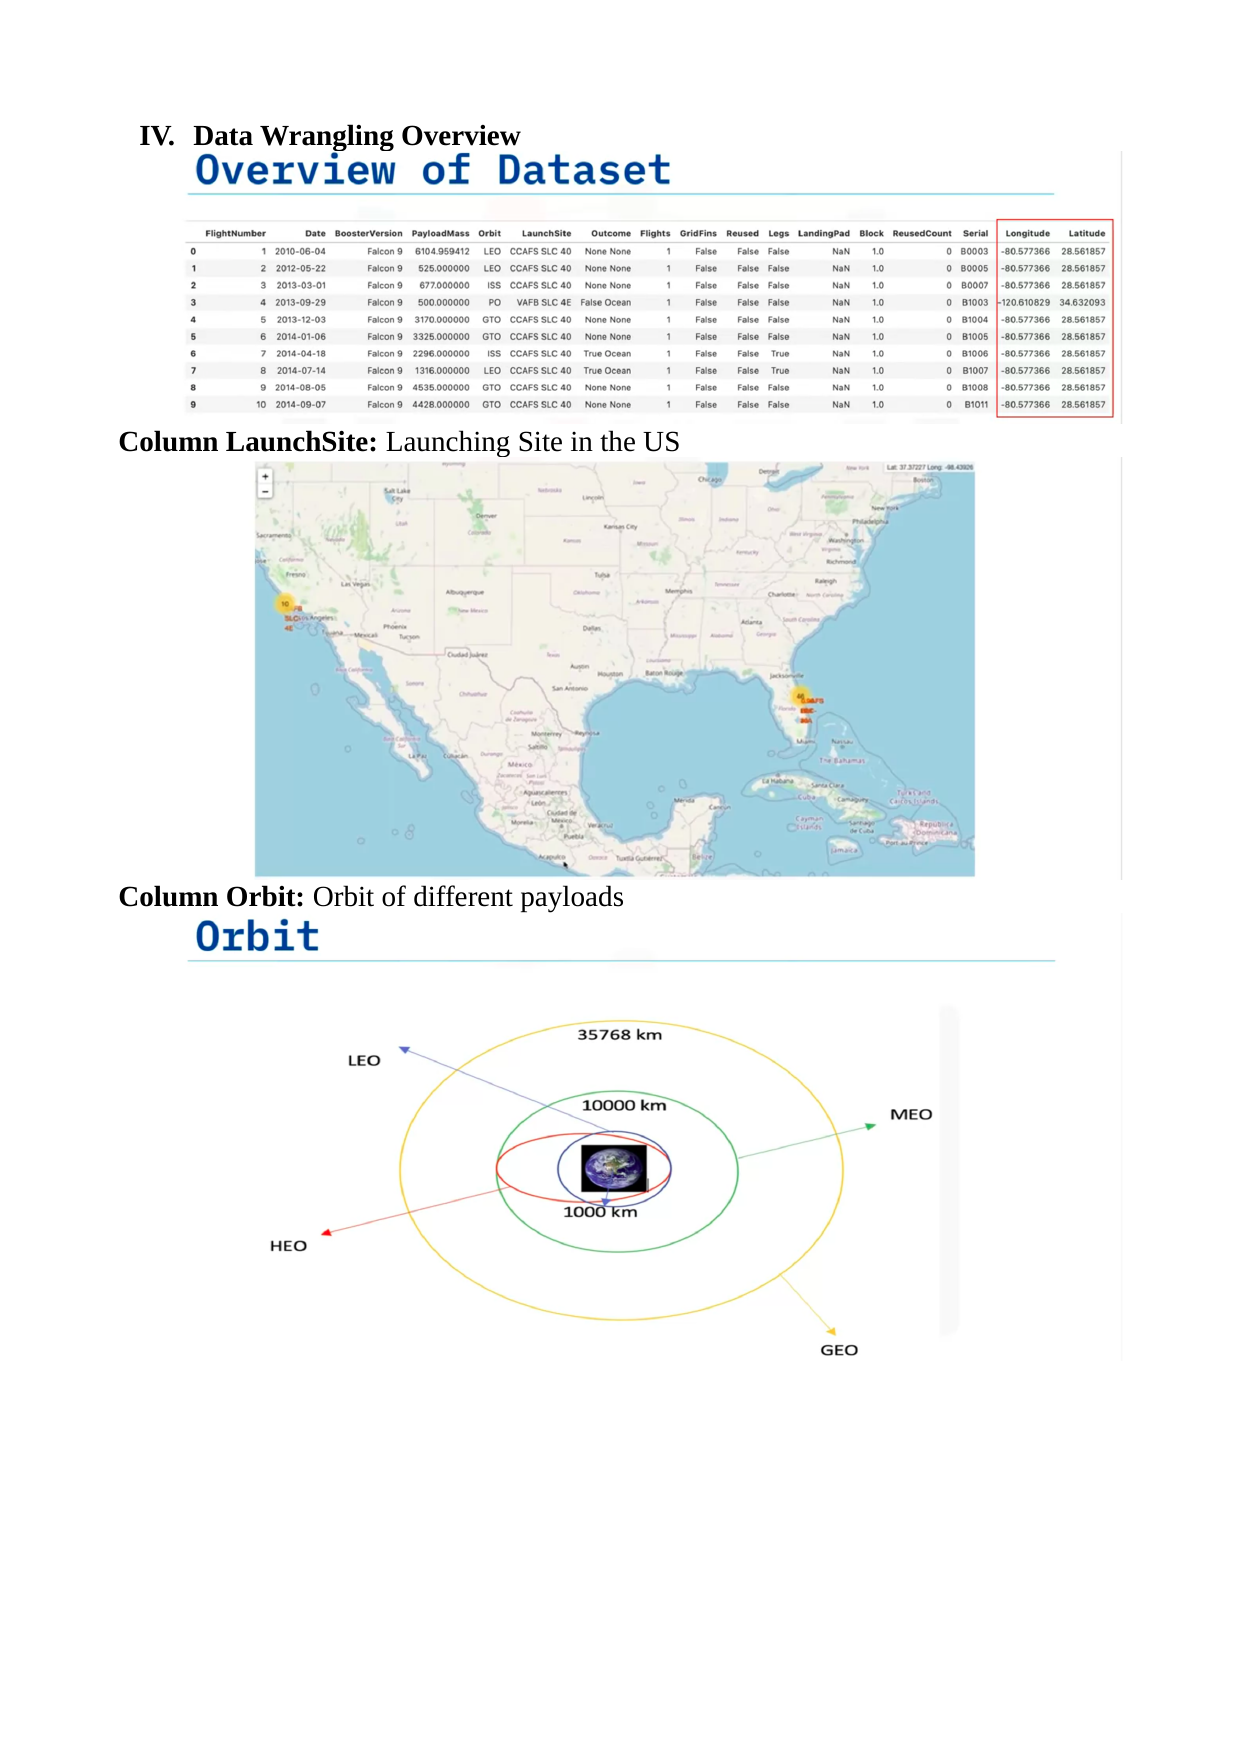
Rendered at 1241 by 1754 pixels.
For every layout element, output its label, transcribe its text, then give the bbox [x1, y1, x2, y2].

text Column Orbit: Orbit of different payloads [118, 880, 1122, 913]
list Data Wrangling Overview [175, 118, 1122, 151]
picture [118, 457, 1123, 880]
picture [118, 151, 1123, 424]
picture [118, 913, 1123, 1361]
text Column LaunchSite: Launching Site in the US [118, 424, 1122, 457]
